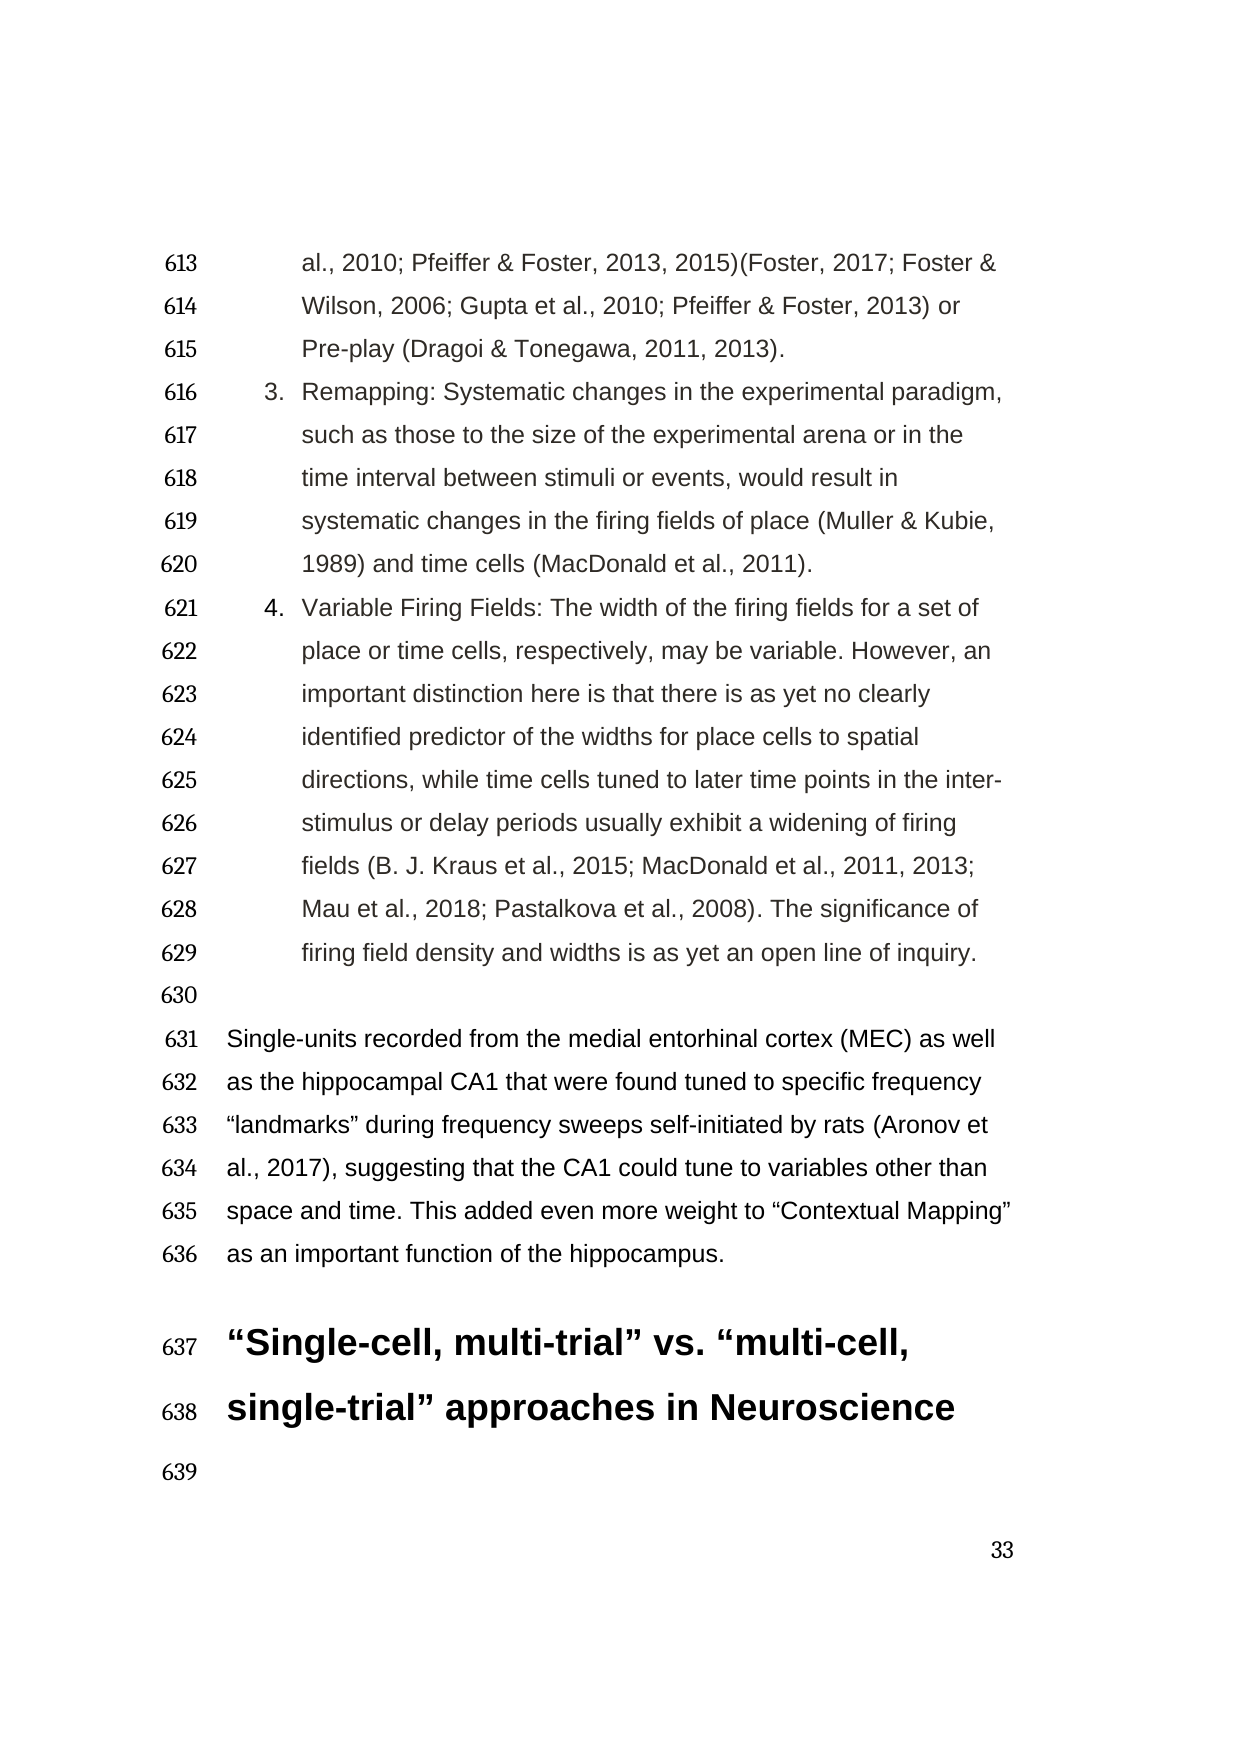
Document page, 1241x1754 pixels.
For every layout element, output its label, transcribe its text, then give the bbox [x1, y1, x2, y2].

list al., 2010; Pfeiffer & Foster, 2013, 2015)⁠(Foster, 2017; Foster & Wilson, 2006; Gupta et al., 2010; Pfeiffer & Foster, 2013) or Pre-play (Dragoi & Tonegawa, 2011, 2013)⁠. [264, 248, 1014, 363]
list Remapping: Systematic changes in the experimental paradigm, such as those to the size of the experimental arena or in the time interval between stimuli or events, would result in systematic changes in the firing fields of place (Muller & Kubie, 1989)⁠ and time cells (MacDonald et al., 2011)⁠. [264, 377, 1014, 578]
subtitle “Single-cell, multi-trial” vs. “multi-cell, single-trial” approaches in Neuroscience [226, 1320, 1014, 1428]
text Single-units recorded from the medial entorhinal cortex (MEC) as well as the hippocampal CA1 that were found tuned to specific frequency “landmarks” during frequency sweeps self-initiated by rats (Aronov et al., 2017)⁠, suggesting that the CA1 could tune to variables other than space and time. This added even more weight to “Contextual Mapping” as an important function of the hippocampus. [226, 1024, 1014, 1268]
list Variable Firing Fields: The width of the firing fields for a set of place or time cells, respectively, may be variable. However, an important distinction here is that there is as yet no clearly identified predictor of the widths for place cells to spatial directions, while time cells tuned to later time points in the inter-stimulus or delay periods usually exhibit a widening of firing fields (B. J. Kraus et al., 2015; MacDonald et al., 2011, 2013; Mau et al., 2018; Pastalkova et al., 2008)⁠. The significance of firing field density and widths is as yet an open line of inquiry. [264, 593, 1014, 966]
